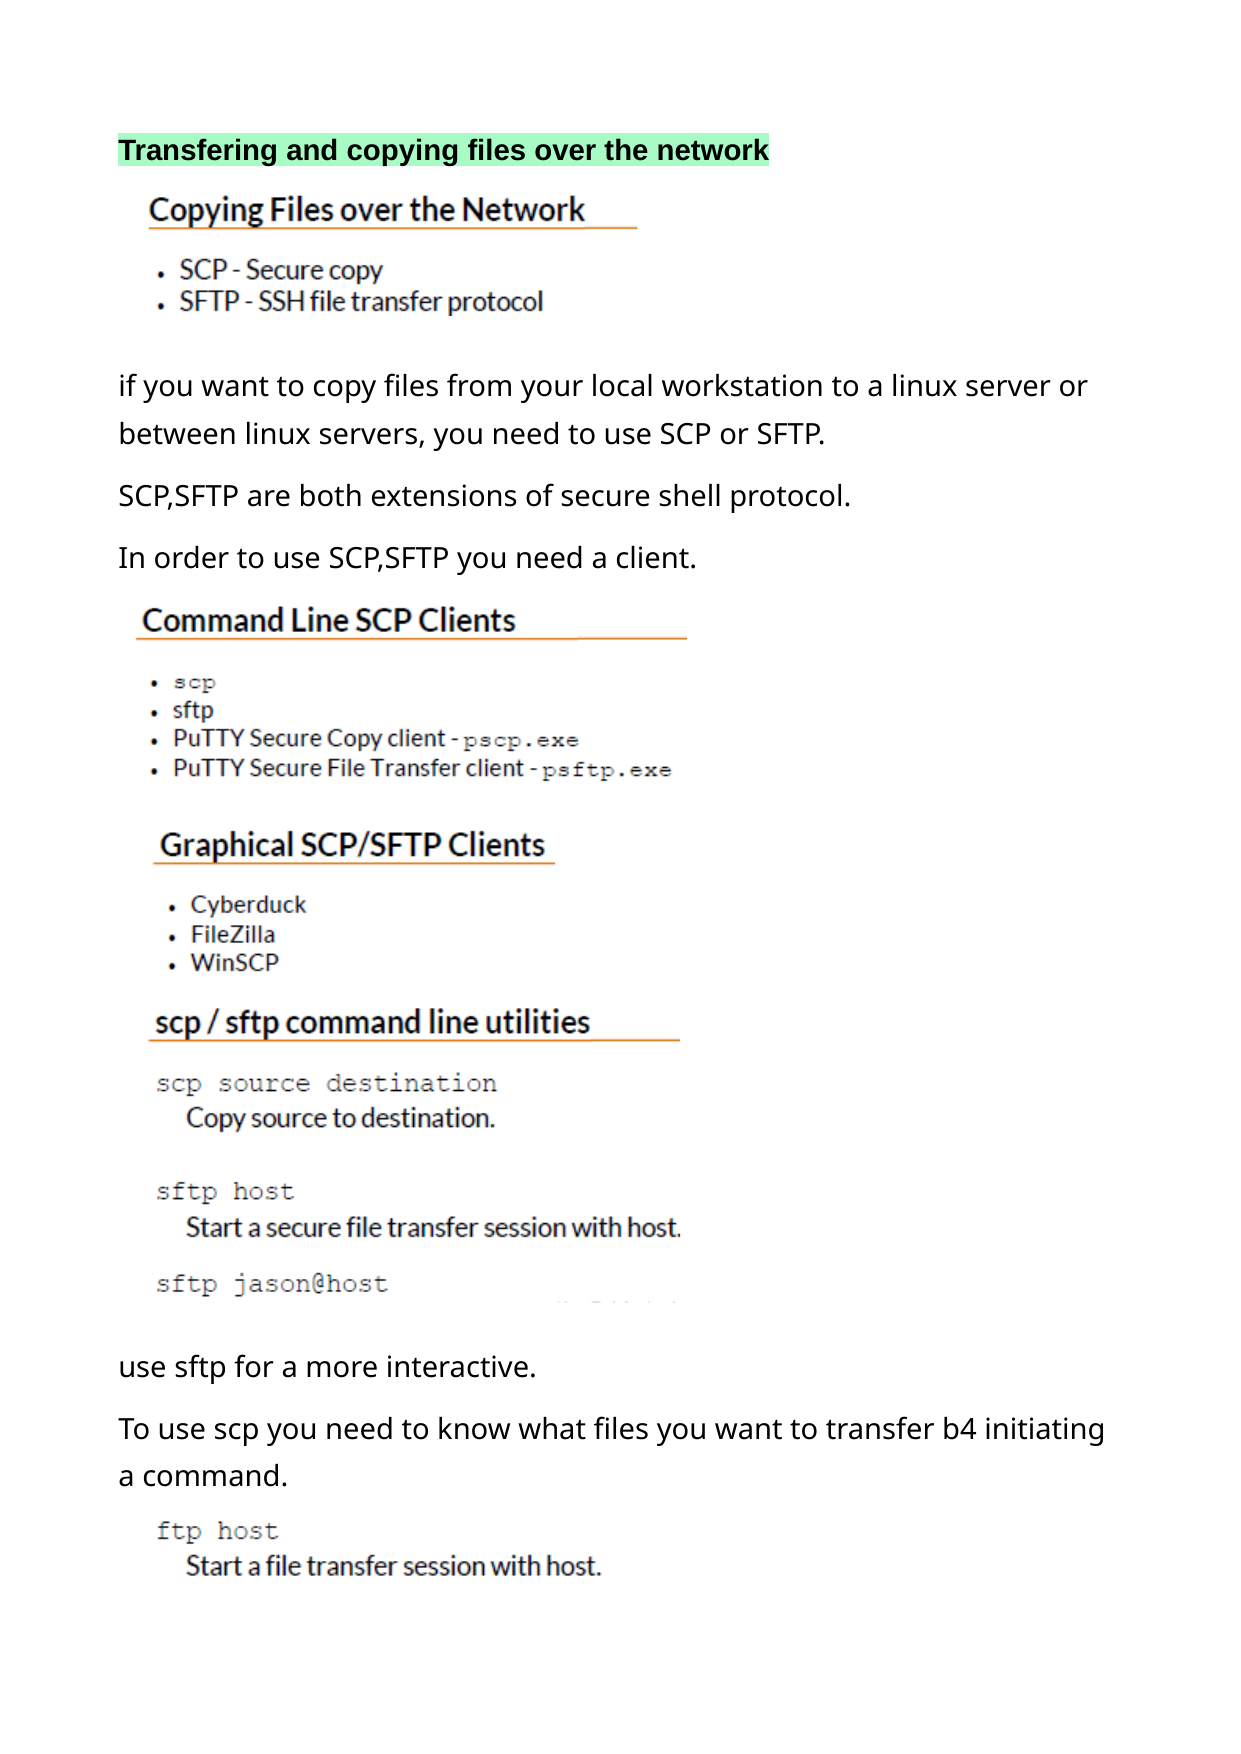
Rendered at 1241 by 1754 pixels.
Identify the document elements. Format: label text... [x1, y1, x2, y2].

subtitle Transfering and copying files over the network [769, 133, 1122, 166]
text if you want to copy files from your local workstation to a linux server or between linux servers, you need to use SCP or SFTP. [118, 366, 1122, 453]
picture [145, 1007, 680, 1303]
picture [156, 1517, 652, 1595]
text use sftp for a more interactive. [118, 1346, 1122, 1386]
text SCP,SFTP are both extensions of secure shell protocol. [118, 475, 1122, 515]
picture [145, 815, 555, 987]
picture [148, 186, 638, 316]
text To use scp you need to know what files you want to transfer b4 initiating a command. [118, 1408, 1122, 1495]
text In order to use SCP,SFTP you need a client. [118, 537, 1122, 577]
picture [135, 599, 688, 789]
